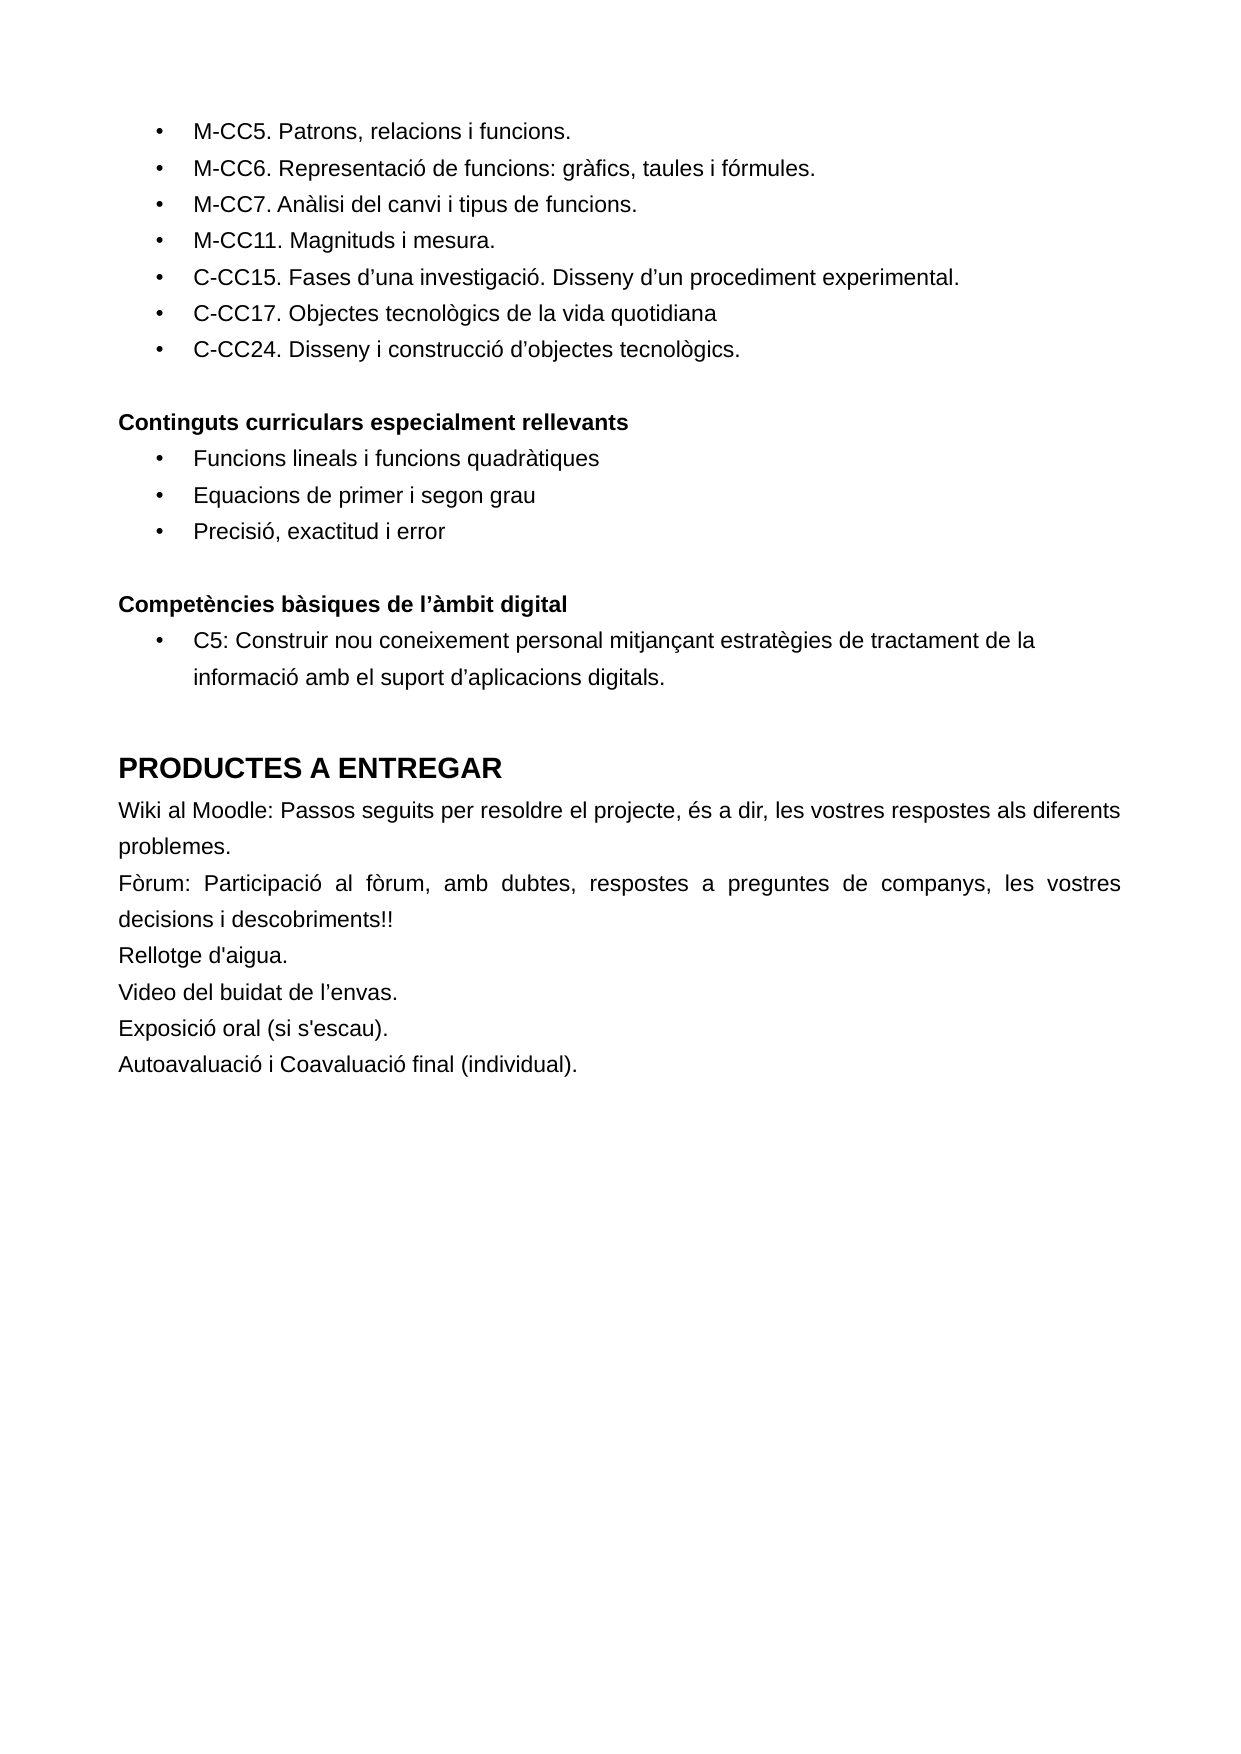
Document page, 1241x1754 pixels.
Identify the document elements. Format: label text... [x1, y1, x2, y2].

list M-CC11. Magnituds i mesura. [156, 227, 1122, 253]
text Continguts curriculars especialment rellevants [118, 409, 1122, 435]
text Autoavaluació i Coavaluació final (individual). [118, 1051, 1122, 1078]
subtitle PRODUCTES A ENTREGAR [118, 751, 1122, 784]
list Funcions lineals i funcions quadràtiques [156, 445, 1122, 472]
text Rellotge d'aigua. [118, 942, 1122, 969]
list C-CC17. Objectes tecnològics de la vida quotidiana [156, 300, 1122, 326]
text Video del buidat de l’envas. [118, 979, 1122, 1005]
list M-CC7. Anàlisi del canvi i tipus de funcions. [156, 191, 1122, 217]
list C-CC15. Fases d’una investigació. Disseny d’un procediment experimental. [156, 263, 1122, 290]
list C-CC24. Disseny i construcció d’objectes tecnològics. [156, 336, 1122, 363]
text Exposició oral (si s'escau). [118, 1015, 1122, 1041]
list M-CC5. Patrons, relacions i funcions. [156, 118, 1122, 144]
list Equacions de primer i segon grau [156, 482, 1122, 508]
text Competències bàsiques de l’àmbit digital [118, 591, 1122, 617]
list C5: Construir nou coneixement personal mitjançant estratègies de tractament de la informació amb el suport d’aplicacions digitals. [156, 627, 1122, 690]
text Wiki al Moodle: Passos seguits per resoldre el projecte, és a dir, les vostres respostes als diferents problemes. [118, 797, 1122, 860]
text Fòrum: Participació al fòrum, amb dubtes, respostes a preguntes de companys, les vostres decisions i descobriments!! [118, 870, 1122, 932]
list M-CC6. Representació de funcions: gràfics, taules i fórmules. [156, 154, 1122, 181]
list Precisió, exactitud i error [156, 518, 1122, 544]
